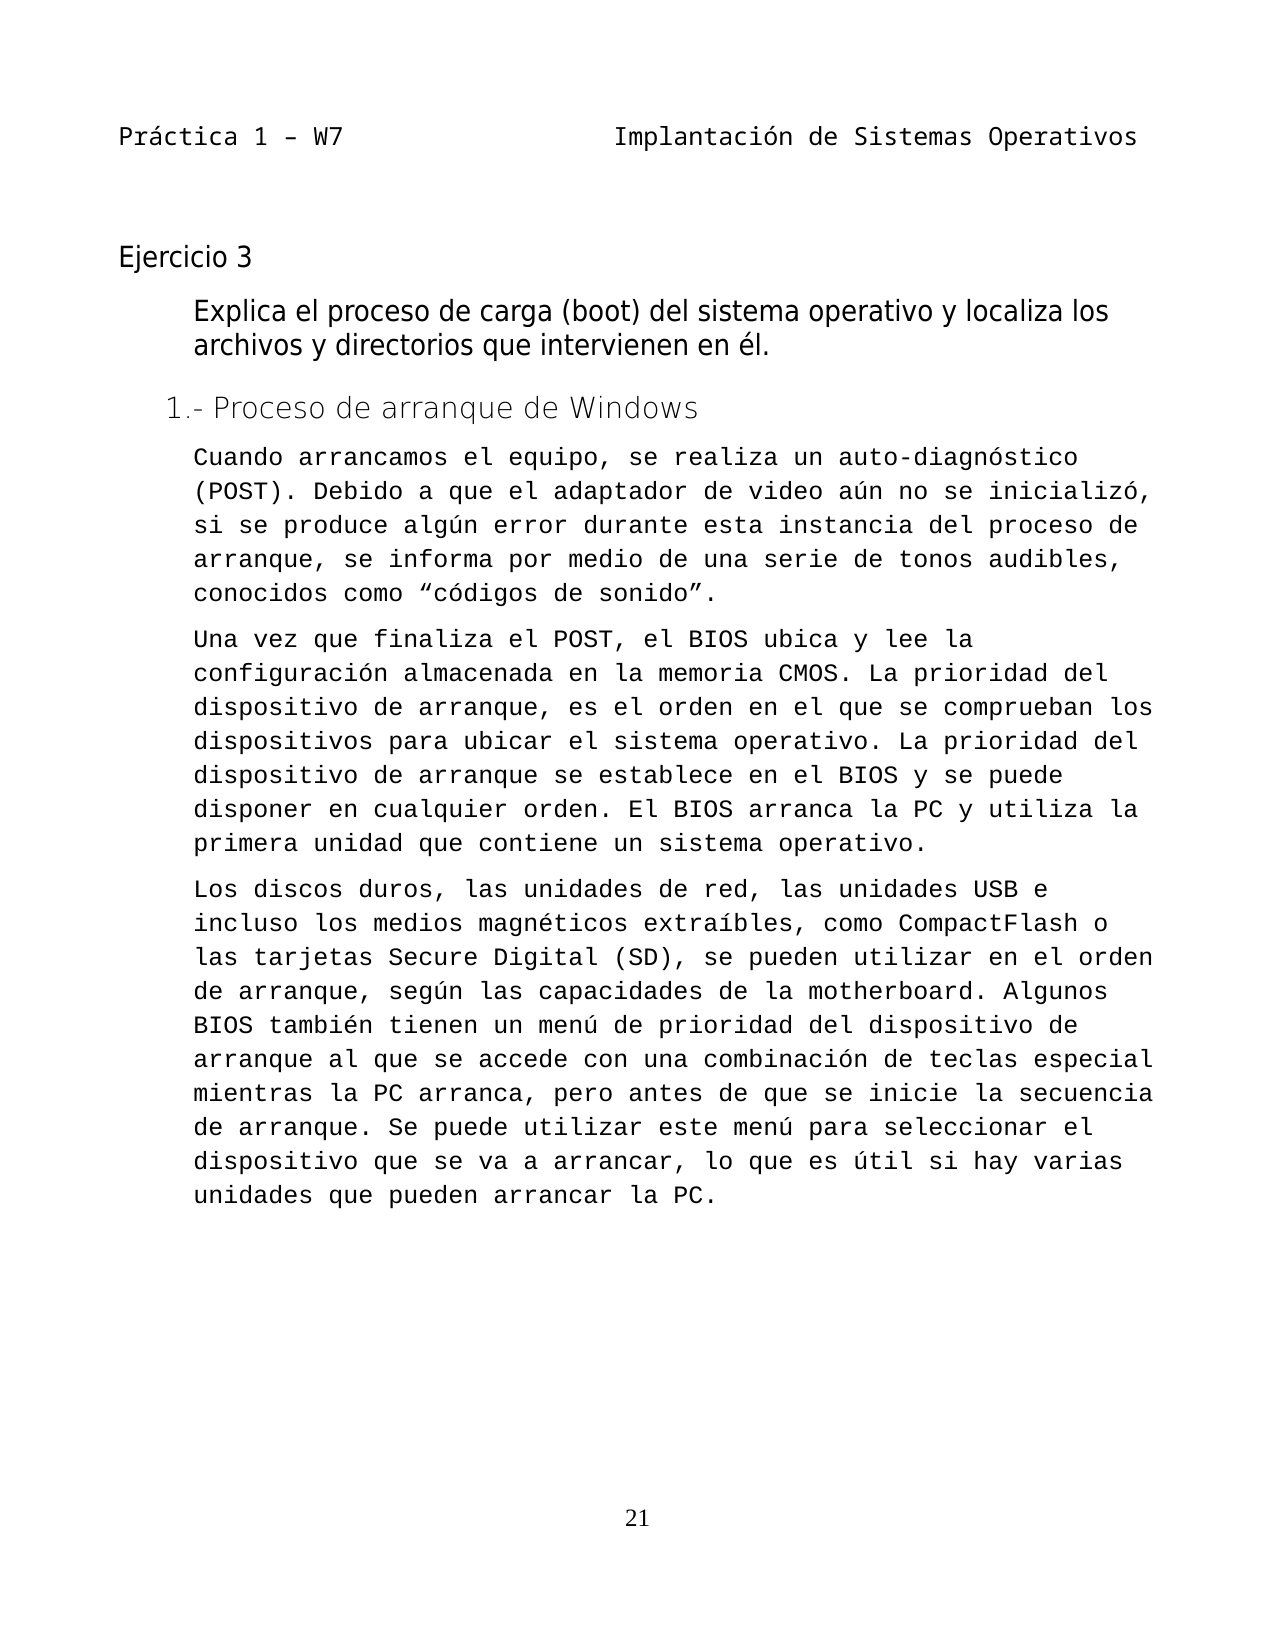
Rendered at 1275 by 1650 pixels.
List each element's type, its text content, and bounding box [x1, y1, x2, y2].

list Una vez que finaliza el POST, el BIOS ubica y lee la configuración almacenada en la memoria CMOS. La prioridad del dispositivo de arranque, es el orden en el que se comprueban los dispositivos para ubicar el sistema operativo. La prioridad del dispositivo de arranque se establece en el BIOS y se puede disponer en cualquier orden. El BIOS arranca la PC y utiliza la primera unidad que contiene un sistema operativo. [156, 627, 1157, 859]
list Explica el proceso de carga (boot) del sistema operativo y localiza los archivos y directorios que intervienen en él. [156, 294, 1157, 362]
list Los discos duros, las unidades de red, las unidades USB e incluso los medios magnéticos extraíbles, como CompactFlash o las tarjetas Secure Digital (SD), se pueden utilizar en el orden de arranque, según las capacidades de la motherboard. Algunos BIOS también tienen un menú de prioridad del dispositivo de arranque al que se accede con una combinación de teclas especial mientras la PC arranca, pero antes de que se inicie la secuencia de arranque. Se puede utilizar este menú para seleccionar el dispositivo que se va a arrancar, lo que es útil si hay varias unidades que pueden arrancar la PC. [156, 877, 1157, 1211]
list Ejercicio 3 [118, 241, 1157, 275]
list Proceso de arranque de Windows [156, 391, 1157, 425]
list Cuando arrancamos el equipo, se realiza un auto-diagnóstico (POST). Debido a que el adaptador de video aún no se inicializó, si se produce algún error durante esta instancia del proceso de arranque, se informa por medio de una serie de tonos audibles, conocidos como “códigos de sonido”. [156, 444, 1157, 609]
